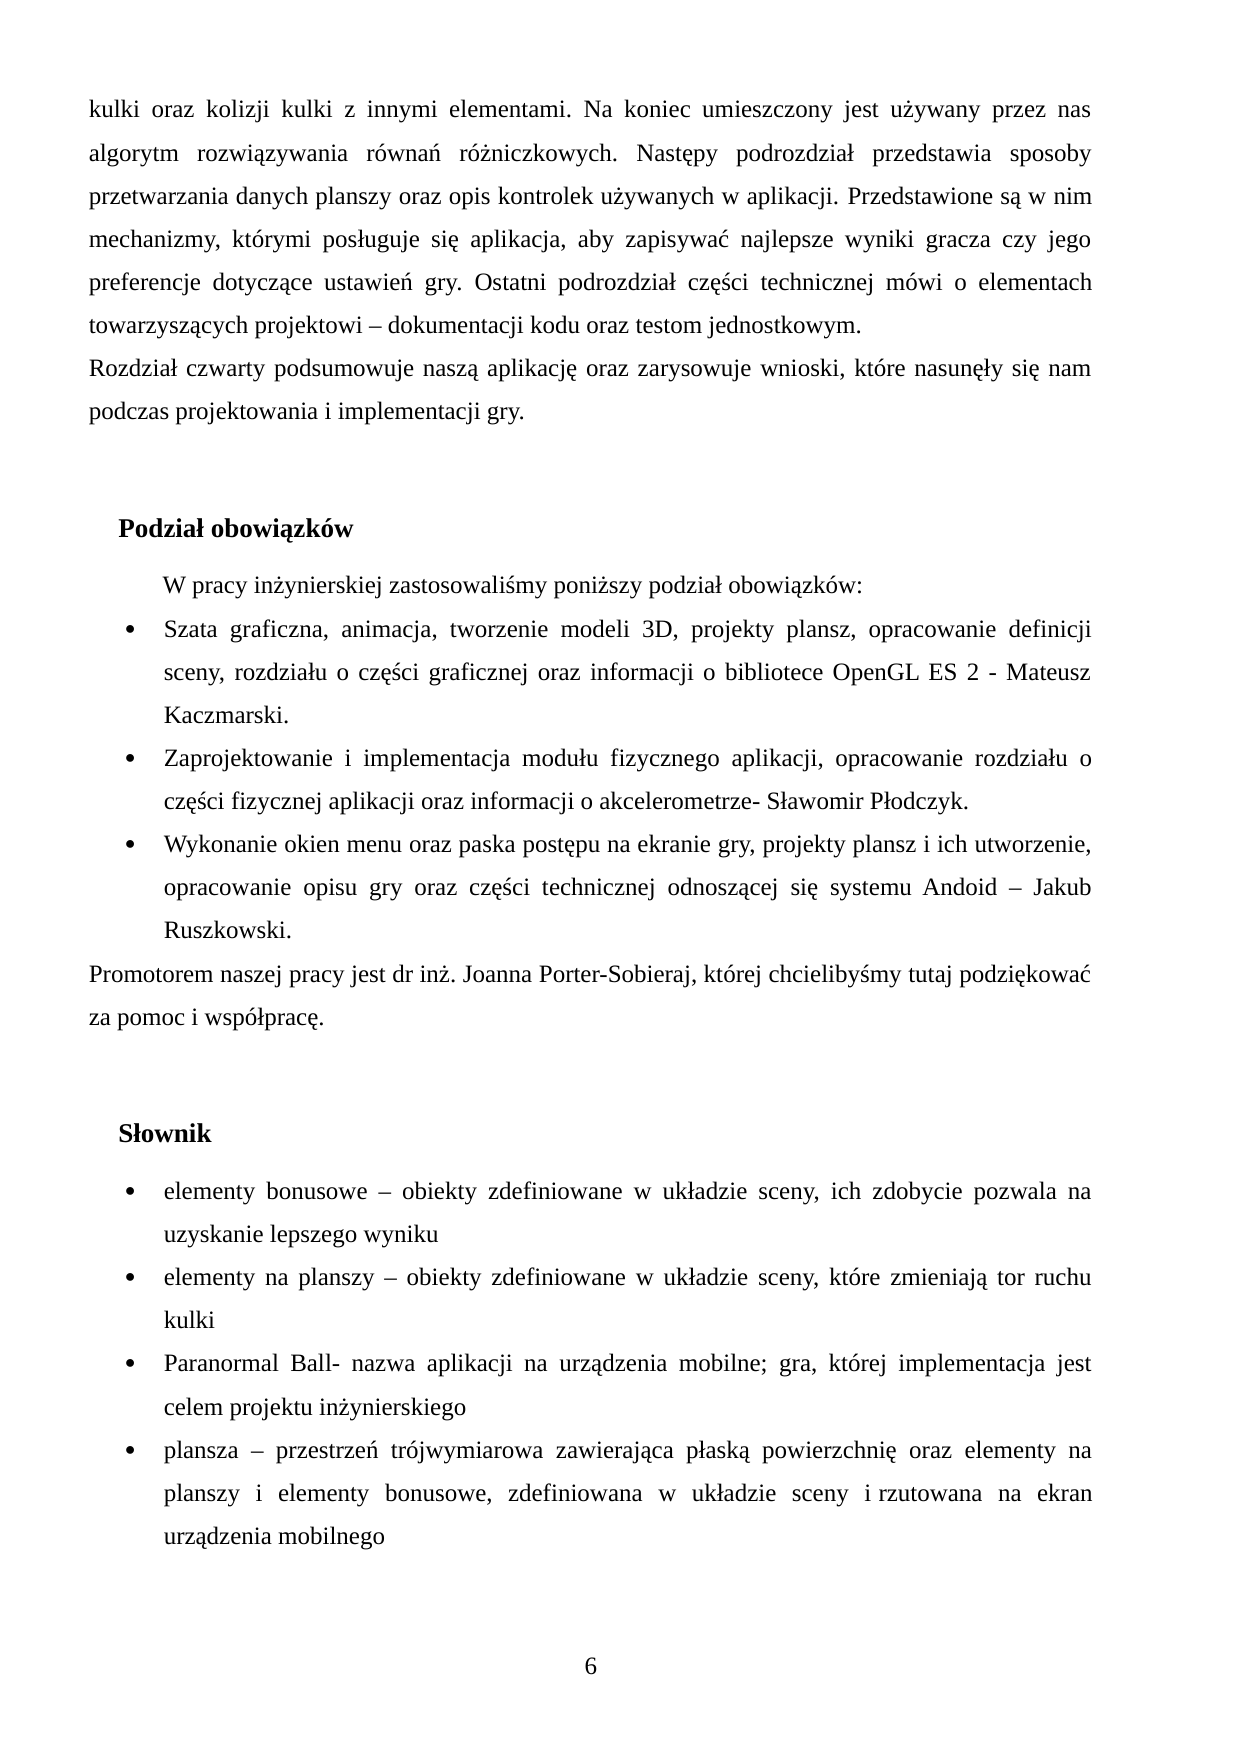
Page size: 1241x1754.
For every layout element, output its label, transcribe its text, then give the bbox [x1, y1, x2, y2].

text Promotorem naszej pracy jest dr inż. Joanna Porter-Sobieraj, której chcielibyśmy tutaj podziękować za pomoc i współpracę. [88, 959, 1093, 1031]
text Rozdział czwarty podsumowuje naszą aplikację oraz zarysowuje wnioski, które nasunęły się nam podczas projektowania i implementacji gry. [88, 353, 1093, 425]
text W pracy inżynierskiej zastosowaliśmy poniższy podział obowiązków: [88, 571, 1093, 599]
list Zaprojektowanie i implementacja modułu fizycznego aplikacji, opracowanie rozdziału o części fizycznej aplikacji oraz informacji o akcelerometrze- Sławomir Płodczyk. [126, 743, 1093, 815]
list plansza – przestrzeń trójwymiarowa zawierająca płaską powierzchnię oraz elementy na planszy i elementy bonusowe, zdefiniowana w układzie sceny i rzutowana na ekran urządzenia mobilnego [126, 1435, 1093, 1550]
list Wykonanie okien menu oraz paska postępu na ekranie gry, projekty plansz i ich utworzenie, opracowanie opisu gry oraz części technicznej odnoszącej się systemu Andoid – Jakub Ruszkowski. [126, 829, 1093, 944]
text Słownik [118, 1117, 1093, 1149]
text Podział obowiązków [118, 512, 1093, 543]
list elementy bonusowe – obiekty zdefiniowane w układzie sceny, ich zdobycie pozwala na uzyskanie lepszego wyniku [126, 1176, 1093, 1248]
list elementy na planszy – obiekty zdefiniowane w układzie sceny, które zmieniają tor ruchu kulki [126, 1262, 1093, 1334]
list Paranormal Ball- nazwa aplikacji na urządzenia mobilne; gra, której implementacja jest celem projektu inżynierskiego [126, 1348, 1093, 1420]
list Szata graficzna, animacja, tworzenie modeli 3D, projekty plansz, opracowanie definicji sceny, rozdziału o części graficznej oraz informacji o bibliotece OpenGL ES 2 - Mateusz Kaczmarski. [126, 614, 1093, 729]
text kulki oraz kolizji kulki z innymi elementami. Na koniec umieszczony jest używany przez nas algorytm rozwiązywania równań różniczkowych. Następy podrozdział przedstawia sposoby przetwarzania danych planszy oraz opis kontrolek używanych w aplikacji. Przedstawione są w nim mechanizmy, którymi posługuje się aplikacja, aby zapisywać najlepsze wyniki gracza czy jego preferencje dotyczące ustawień gry. Ostatni podrozdział części technicznej mówi o elementach towarzyszących projektowi – dokumentacji kodu oraz testom jednostkowym. [88, 94, 1093, 339]
